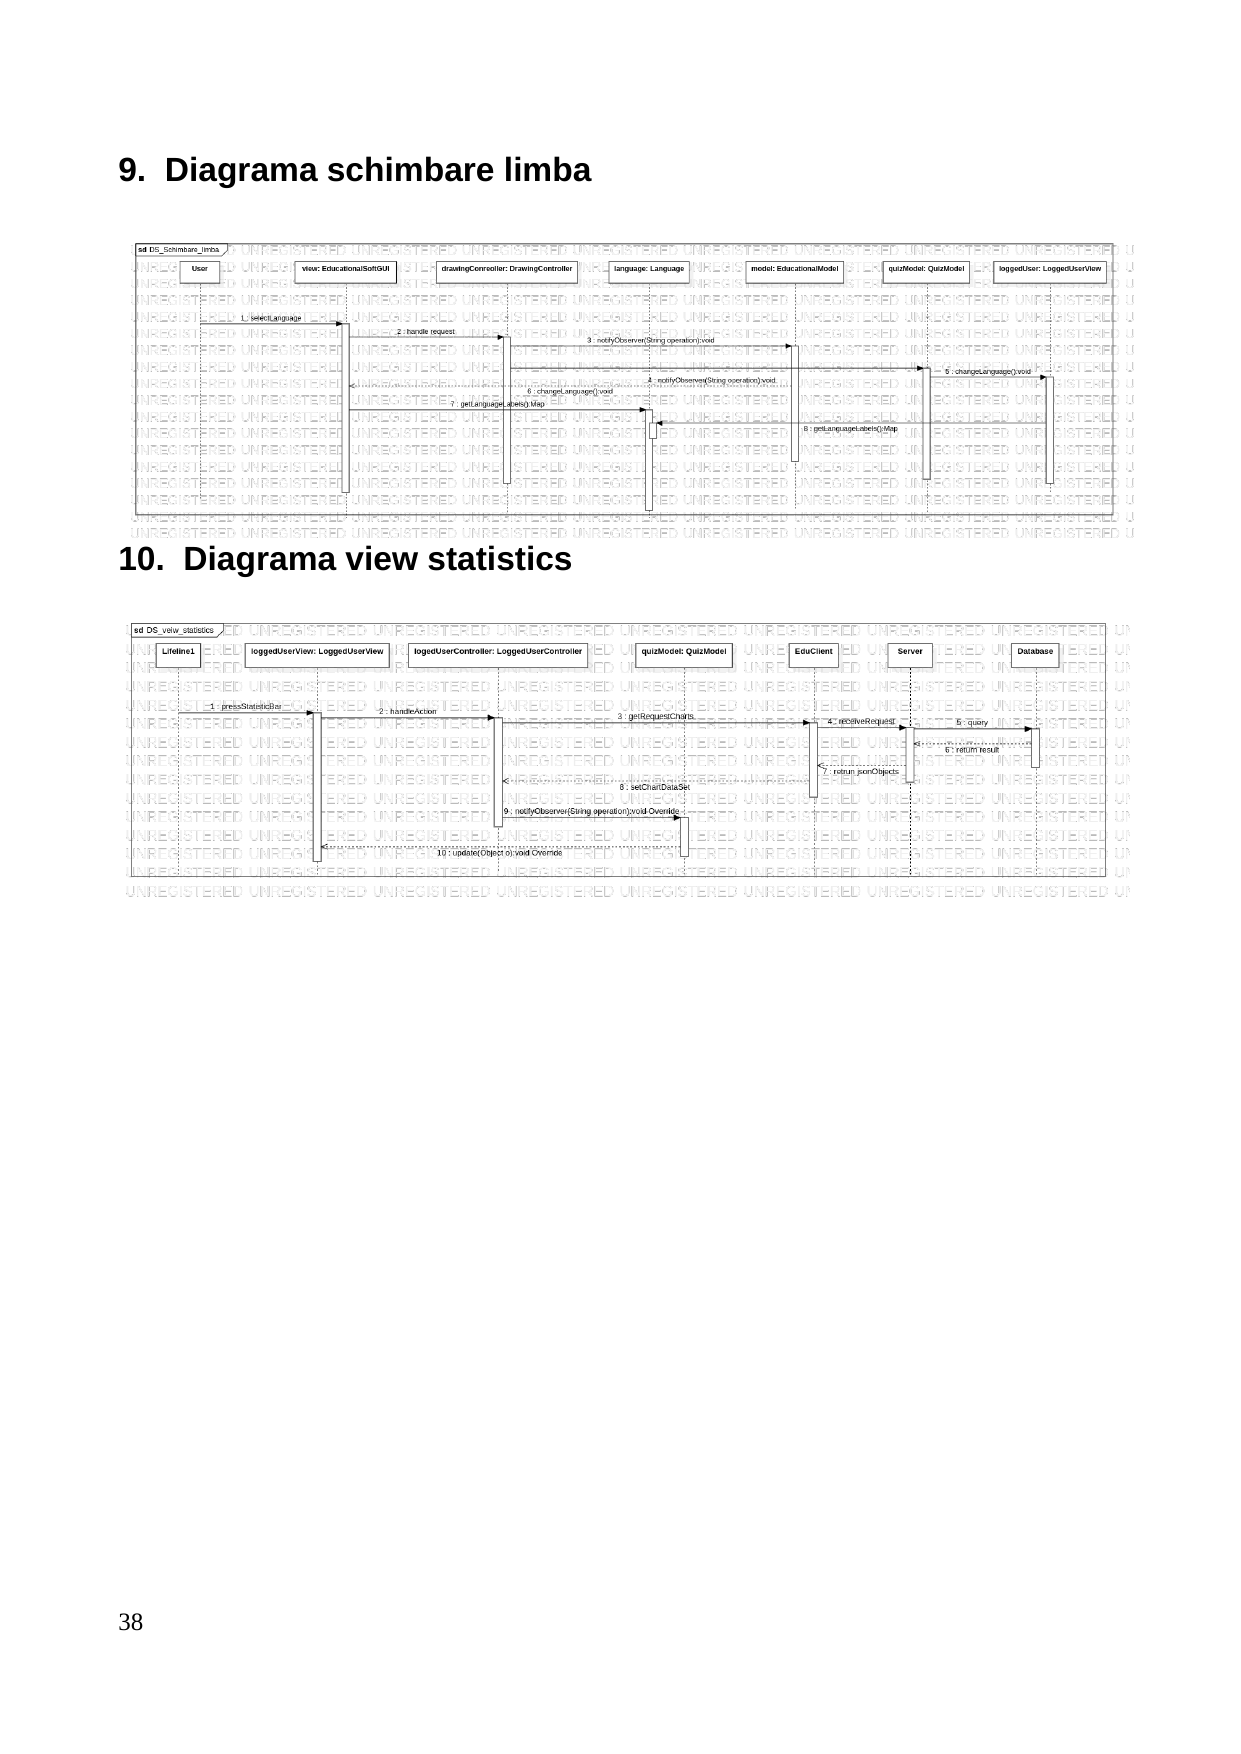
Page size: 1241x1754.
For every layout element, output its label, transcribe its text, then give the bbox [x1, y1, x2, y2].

picture [130, 238, 1135, 540]
subtitle 10. Diagrama view statistics [118, 269, 1122, 578]
picture [125, 617, 1130, 901]
subtitle 9. Diagrama schimbare limba [118, 150, 1122, 188]
